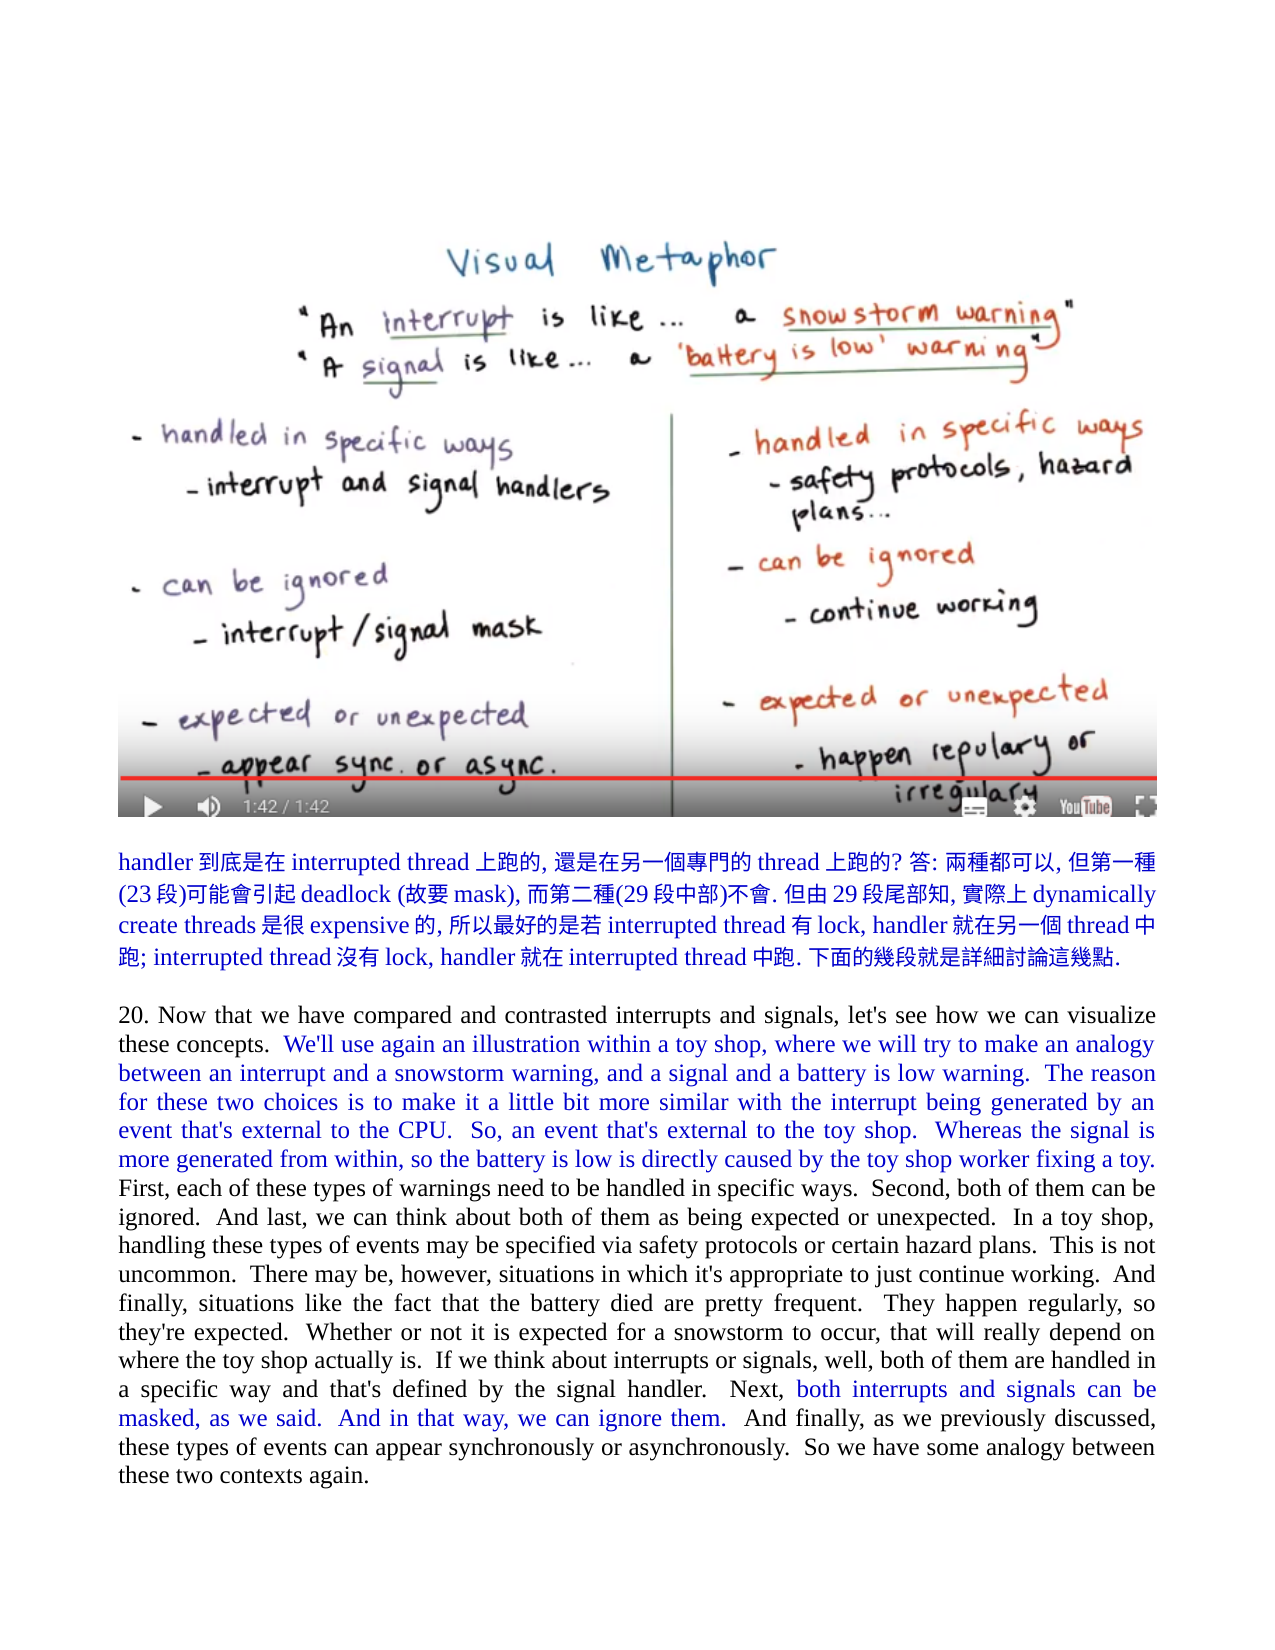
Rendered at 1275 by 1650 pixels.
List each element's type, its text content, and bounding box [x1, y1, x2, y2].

text handler到底是在interrupted thread上跑的, 還是在另一個專門的thread上跑的? 答: 兩種都可以, 但第一種(23段)可能會引起deadlock (故要mask), 而第二種(29段中部)不會. 但由29段尾部知, 實際上dynamically create threads是很expensive的, 所以最好的是若interrupted thread有lock, handler就在另一個thread中跑; interrupted thread沒有lock, handler就在interrupted thread中跑. 下面的幾段就是詳細討論這幾點. [118, 845, 1157, 972]
picture [118, 233, 1157, 817]
text 20. Now that we have compared and contrasted interrupts and signals, let's see how we can visualize these concepts. We'll use again an illustration within a toy shop, where we will try to make an analogy between an interrupt and a snowstorm warning, and a signal and a battery is low warning. The reason for these two choices is to make it a little bit more similar with the interrupt being generated by an event that's external to the CPU. So, an event that's external to the toy shop. Whereas the signal is more generated from within, so the battery is low is directly caused by the toy shop worker fixing a toy. First, each of these types of warnings need to be handled in specific ways. Second, both of them can be ignored. And last, we can think about both of them as being expected or unexpected. In a toy shop, handling these types of events may be specified via safety protocols or certain hazard plans. This is not uncommon. There may be, however, situations in which it's appropriate to just continue working. And finally, situations like the fact that the battery died are pretty frequent. They happen regularly, so they're expected. Whether or not it is expected for a snowstorm to occur, that will really depend on where the toy shop actually is. If we think about interrupts or signals, well, both of them are handled in a specific way and that's defined by the signal handler. Next, both interrupts and signals can be masked, as we said. And in that way, we can ignore them. And finally, as we previously discussed, these types of events can appear synchronously or asynchronously. So we have some analogy between these two contexts again. [118, 1000, 1157, 1489]
